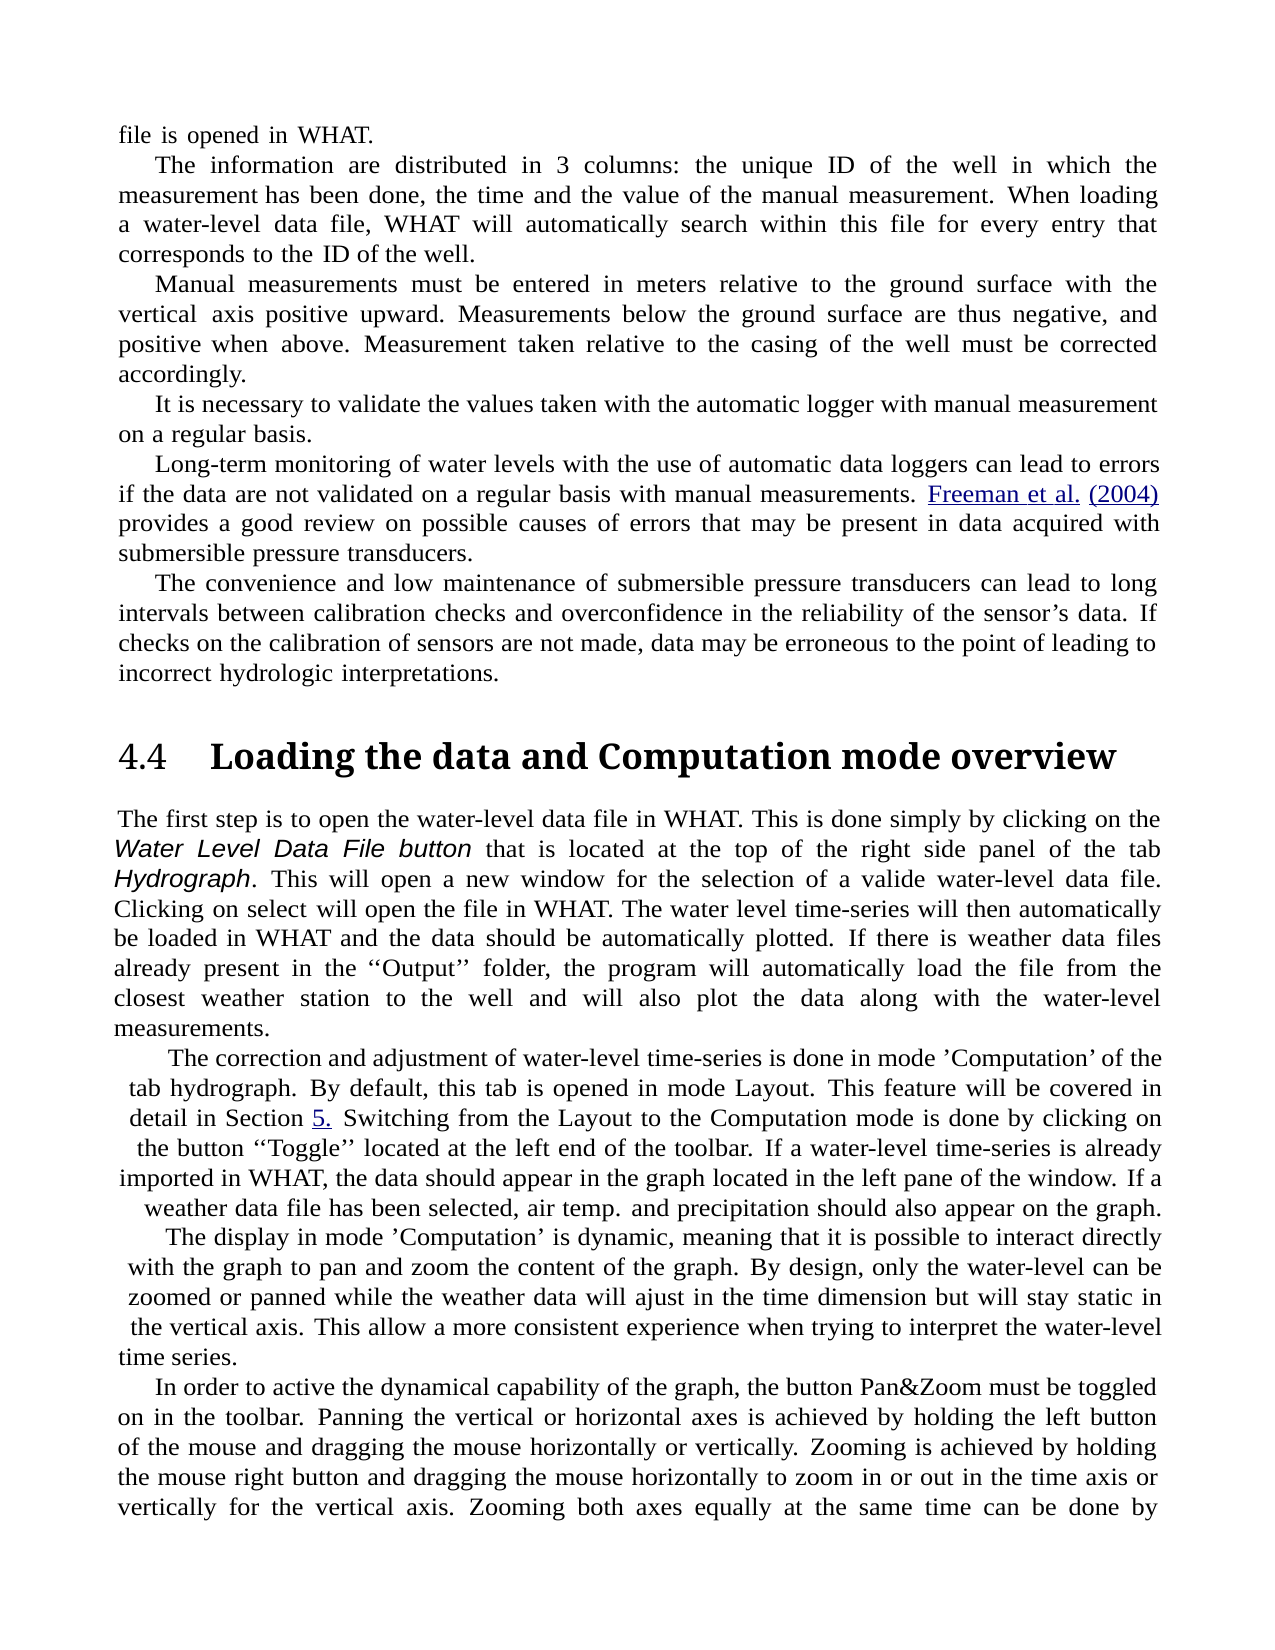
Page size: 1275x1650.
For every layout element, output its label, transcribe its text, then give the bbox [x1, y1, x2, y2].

text In order to active the dynamical capability of the graph, the button Pan&Zoom must be toggled on in the toolbar. Panning the vertical or horizontal axes is achieved by holding the left button of the mouse and dragging the mouse horizontally or vertically. Zooming is achieved by holding the mouse right button and dragging the mouse horizontally to zoom in or out in the time axis or vertically for the vertical axis. Zooming both axes equally at the same time can be done by [117, 1372, 1158, 1521]
text file is opened in WHAT. [118, 120, 1173, 148]
text The first step is to open the water-level data file in WHAT. This is done simply by clicking on the Water Level Data File button that is located at the top of the right side panel of the tab Hydrograph. This will open a new window for the selection of a valide water-level data file. Clicking on select will open the file in WHAT. The water level time-series will then automatically be loaded in WHAT and the data should be automatically plotted. If there is weather data files already present in the ‘‘Output’’ folder, the program will automatically load the file from the closest weather station to the well and will also plot the data along with the water-level measurements. [113, 804, 1162, 1042]
text The convenience and low maintenance of submersible pressure transducers can lead to long intervals between calibration checks and overconfidence in the reliability of the sensor’s data. If checks on the calibration of sensors are not made, data may be erroneous to the point of leading to incorrect hydrologic interpretations. [118, 568, 1157, 687]
text It is necessary to validate the values taken with the automatic logger with manual measurement on a regular basis. [118, 389, 1158, 448]
text time series. [118, 1342, 1173, 1371]
text Manual measurements must be entered in meters relative to the ground surface with the vertical axis positive upward. Measurements below the ground surface are thus negative, and positive when above. Measurement taken relative to the casing of the well must be corrected accordingly. [118, 269, 1157, 388]
text The correction and adjustment of water-level time-series is done in mode ’Computation’ of the tab hydrograph. By default, this tab is opened in mode Layout. This feature will be covered in detail in Section 5. Switching from the Layout to the Computation mode is done by clicking on the button ‘‘Toggle’’ located at the left end of the toolbar. If a water-level time-series is already imported in WHAT, the data should appear in the graph located in the left pane of the window. If a weather data file has been selected, air temp. and precipitation should also appear on the graph. The display in mode ’Computation’ is dynamic, meaning that it is possible to interact directly with the graph to pan and zoom the content of the graph. By design, only the water-level can be zoomed or panned while the weather data will ajust in the time dimension but will stay static in the vertical axis. This allow a more consistent experience when trying to interpret the water-level [117, 1043, 1162, 1341]
text The information are distributed in 3 columns: the unique ID of the well in which the measurement has been done, the time and the value of the manual measurement. When loading a water-level data file, WHAT will automatically search within this file for every entry that corresponds to the ID of the well. [118, 150, 1158, 268]
list Loading the data and Computation mode overview [118, 732, 1173, 780]
text Long-term monitoring of water levels with the use of automatic data loggers can lead to errors if the data are not validated on a regular basis with manual measurements. Freeman et al. (2004) provides a good review on possible causes of errors that may be present in data acquired with submersible pressure transducers. [118, 449, 1160, 567]
